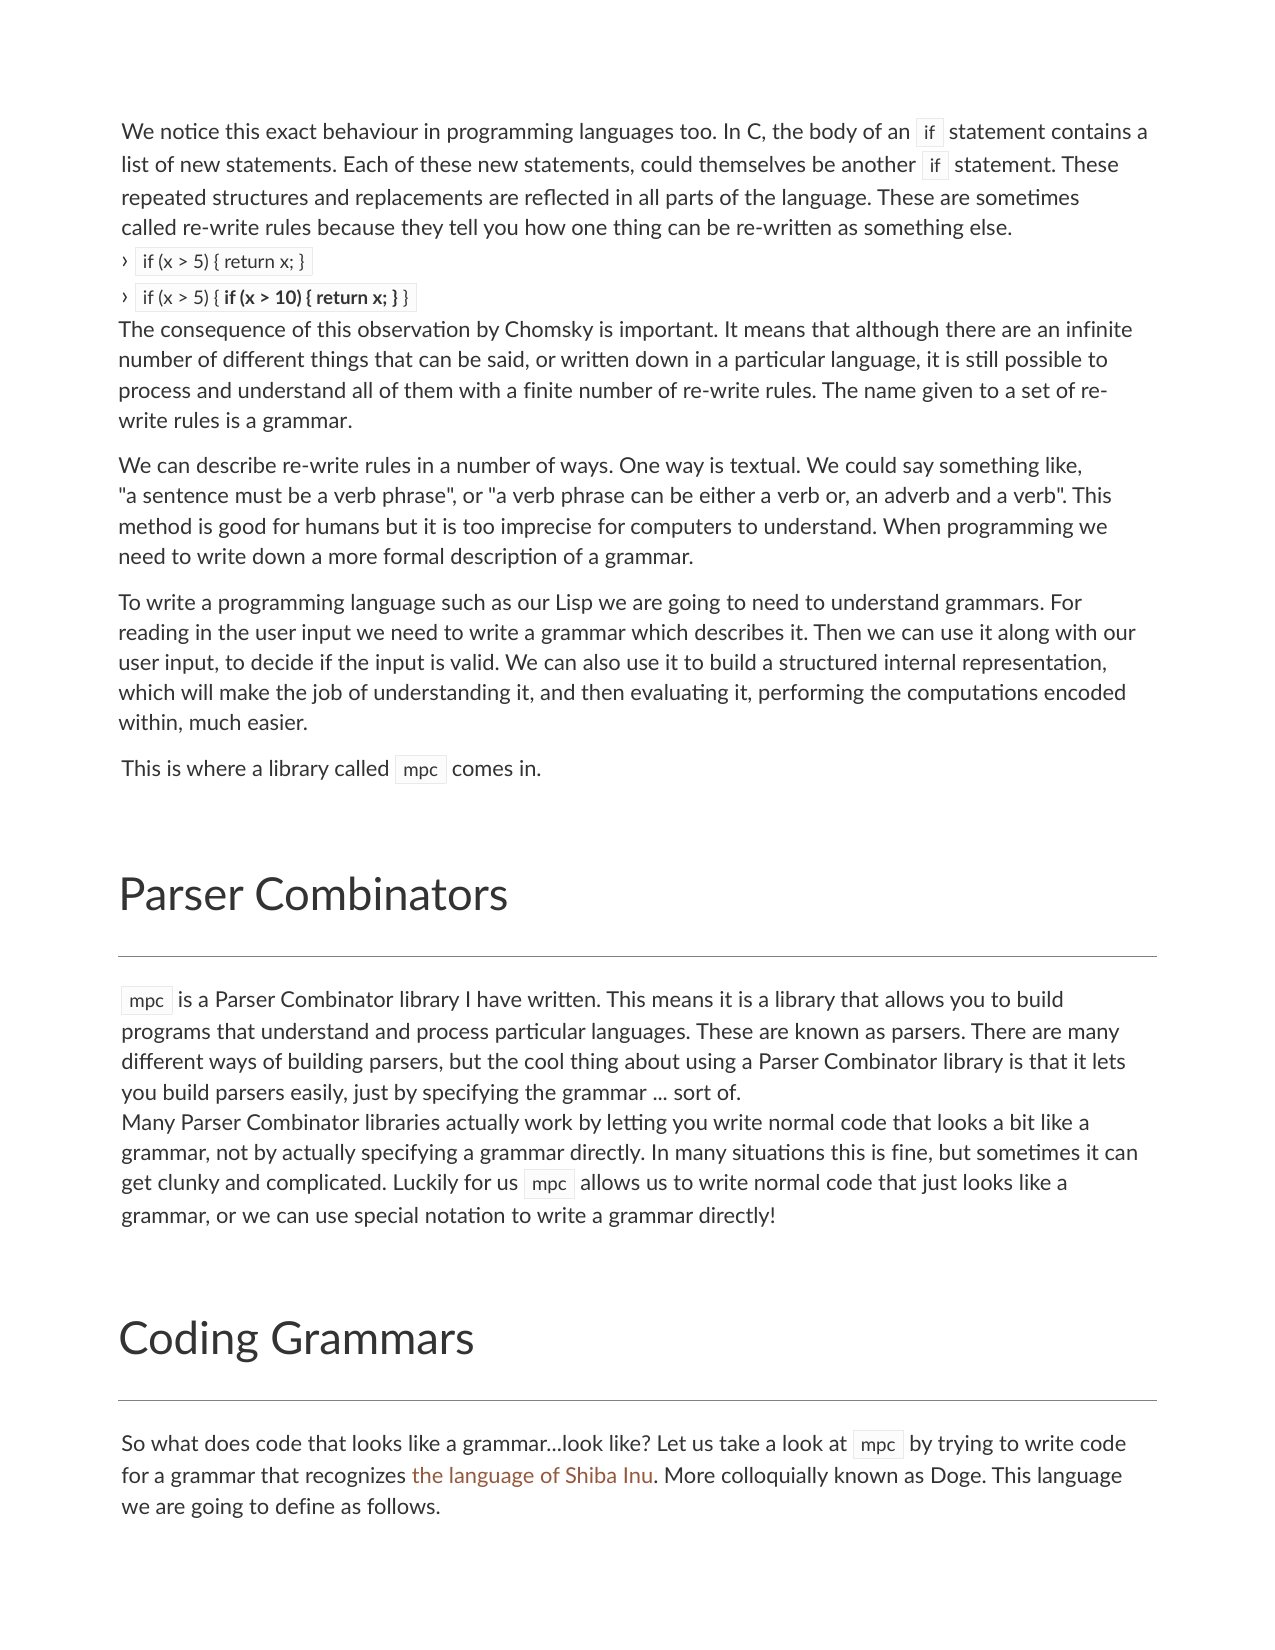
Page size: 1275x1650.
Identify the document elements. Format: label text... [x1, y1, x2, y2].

subtitle Parser Combinators [118, 865, 1157, 920]
subtitle Coding Grammars [118, 1310, 1157, 1364]
text To write a programming language such as our Lisp we are going to need to understand grammars. For reading in the user input we need to write a grammar which describes it. Then we can use it along with our user input, to decide if the input is valid. We can also use it to build a structured internal representation, which will make the job of understanding it, and then evaluating it, performing the computations encoded within, much easier. [118, 588, 1157, 735]
text We can describe re-write rules in a number of ways. One way is textual. We could say something like, "a sentence must be a verb phrase", or "a verb phrase can be either a verb or, an adverb and a verb". This method is good for humans but it is too imprecise for computers to understand. When programming we need to write down a more formal description of a grammar. [118, 452, 1157, 569]
text This is where a library called mpc [121, 754, 446, 783]
text The consequence of this observation by Chomsky is important. It means that although there are an infinite number of different things that can be said, or written down in a particular language, it is still possible to process and understand all of them with a finite number of re-write rules. The name given to a set of re-write rules is a grammar. [118, 316, 1157, 433]
text We notice this exact behaviour in programming languages too. In C, the body of an if statement contains a list of new statements. Each of these new statements, could themselves be another if statement. These repeated structures and replacements are reflected in all parts of the language. These are sometimes called re-write rules because they tell you how one thing can be re-written as something else. [121, 118, 1154, 240]
text comes in. [447, 754, 1154, 783]
text mpc is a Parser Combinator library I have written. This means it is a library that allows you to build programs that understand and process particular languages. These are known as parsers. There are many different ways of building parsers, but the cool thing about using a Parser Combinator library is that it lets you build parsers easily, just by specifying the grammar ... sort of. [121, 986, 1154, 1104]
text So what does code that looks like a grammar...look like? Let us take a look at mpc by trying to write code for a grammar that recognizes the language of Shiba Inu. More colloquially known as Doge. This language we are going to define as follows. [121, 1430, 1154, 1519]
text Many Parser Combinator libraries actually work by letting you write normal code that looks a bit like a grammar, not by actually specifying a grammar directly. In many situations this is fine, but sometimes it can get clunky and complicated. Luckily for us mpc allows us to write normal code that just looks like a grammar, or we can use special notation to write a grammar directly! [121, 1108, 1154, 1228]
text › if (x > 5) { return x; } [121, 243, 1154, 275]
text › if (x > 5) { if (x > 10) { return x; } } [121, 280, 1154, 312]
